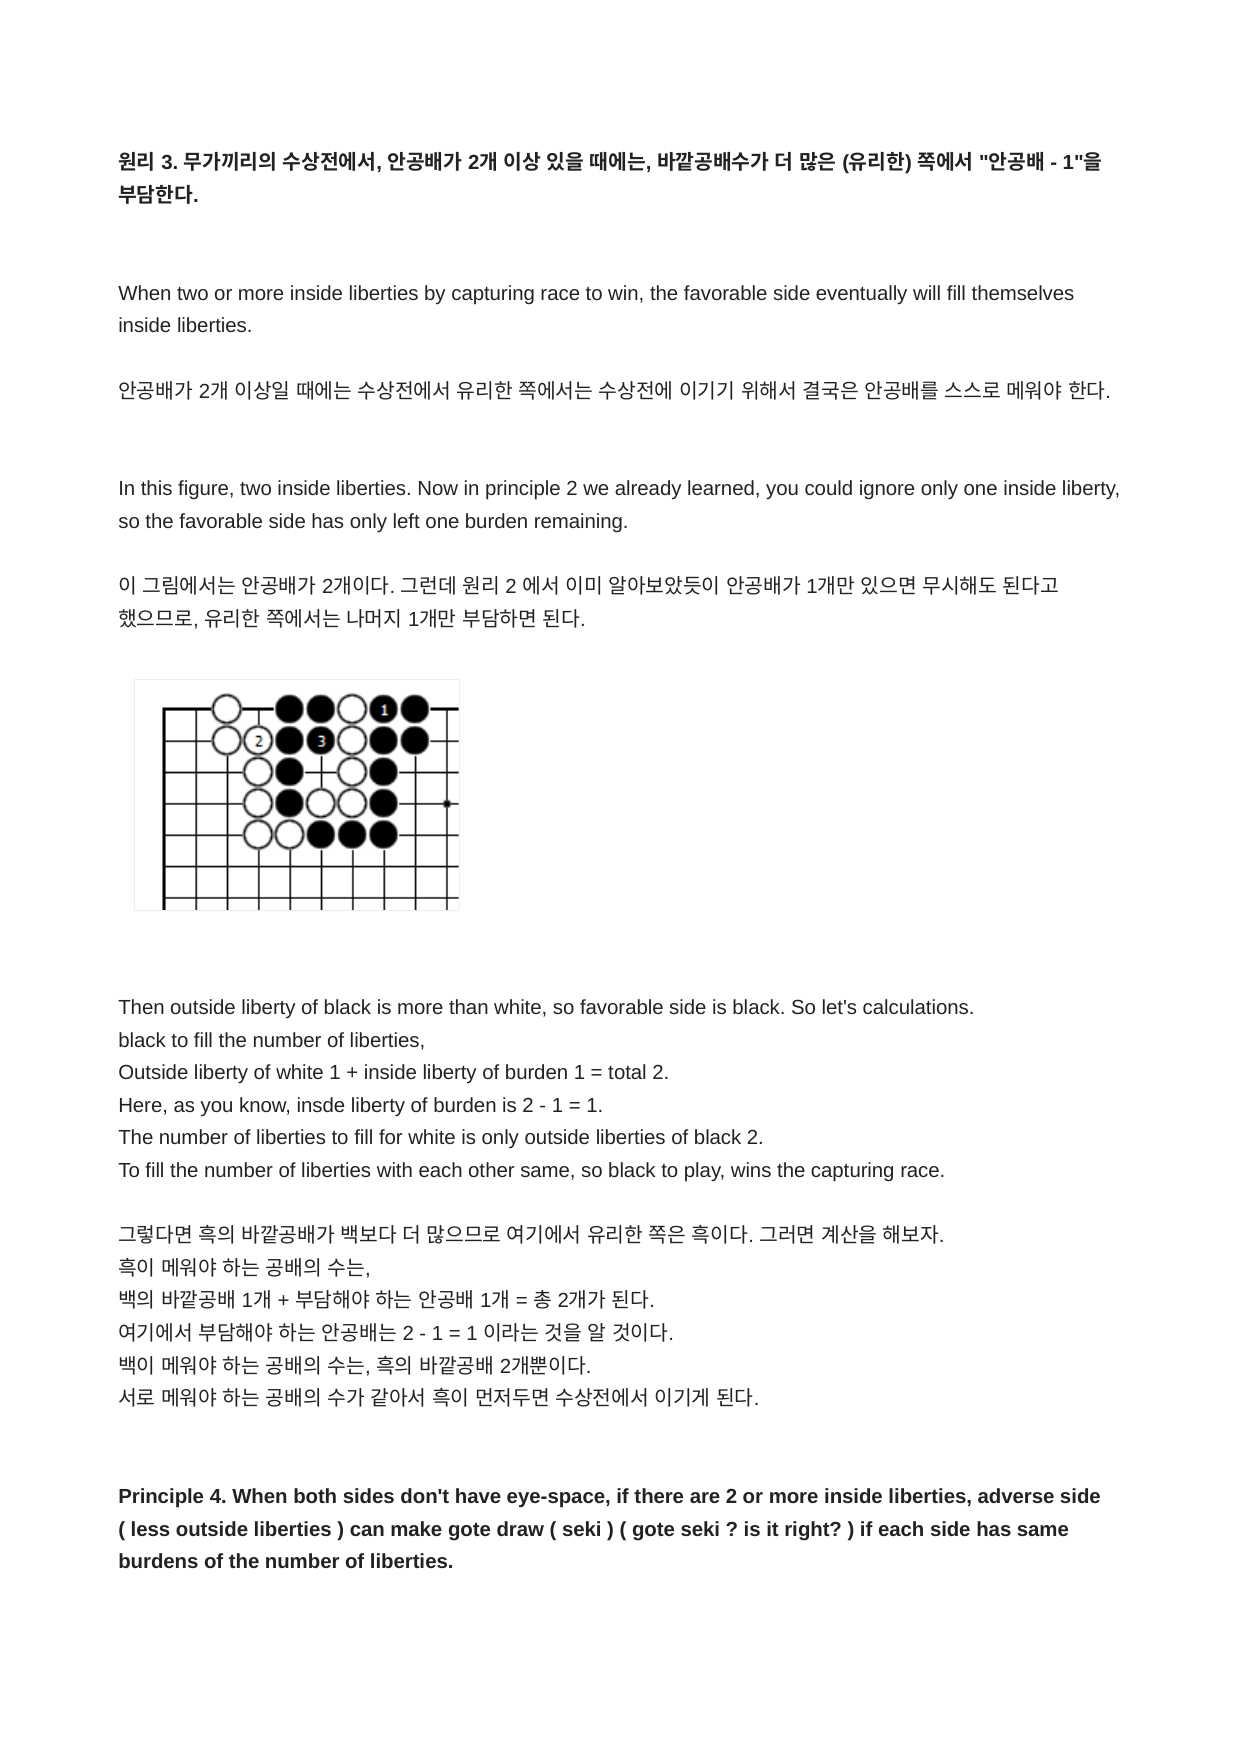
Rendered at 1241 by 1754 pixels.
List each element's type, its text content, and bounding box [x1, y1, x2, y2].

picture [135, 680, 459, 910]
text Then outside liberty of black is more than white, so favorable side is black. So let's calculations. black to fill the number of liberties, Outside liberty of white 1 + inside liberty of burden 1 = total 2. Here, as you know, insde liberty of burden is 2 - 1 = 1. The number of liberties to fill for white is only outside liberties of black 2. To fill the number of liberties with each other same, so black to play, wins the capturing race. 그렇다면 흑의 바깥공배가 백보다 더 많으므로 여기에서 유리한 쪽은 흑이다. 그러면 계산을 해보자. 흑이 메워야 하는 공배의 수는, 백의 바깥공배 1개 + 부담해야 하는 안공배 1개 = 총 2개가 된다. 여기에서 부담해야 하는 안공배는 2 - 1 = 1 이라는 것을 알 것이다. 백이 메워야 하는 공배의 수는, 흑의 바깥공배 2개뿐이다. 서로 메워야 하는 공배의 수가 같아서 흑이 먼저두면 수상전에서 이기게 된다. Principle 4. When both sides don't have eye-space, if there are 2 or more inside liberties, adverse side ( less outside liberties ) can make gote draw ( seki ) ( gote seki ? is it right? ) if each side has same burdens of the number of liberties. [118, 963, 1122, 1606]
text 원리 3. 무가끼리의 수상전에서, 안공배가 2개 이상 있을 때에는, 바깥공배수가 더 많은 (유리한) 쪽에서 "안공배 - 1"을 부담한다. When two or more inside liberties by capturing race to win, the favorable side eventually will fill themselves inside liberties. 안공배가 2개 이상일 때에는 수상전에서 유리한 쪽에서는 수상전에 이기기 위해서 결국은 안공배를 스스로 메워야 한다. In this figure, two inside liberties. Now in principle 2 we already learned, you could ignore only one inside liberty, so the favorable side has only left one burden remaining. 이 그림에서는 안공배가 2개이다. 그런데 원리 2 에서 이미 알아보았듯이 안공배가 1개만 있으면 무시해도 된다고 했으므로, 유리한 쪽에서는 나머지 1개만 부담하면 된다. [118, 118, 1122, 631]
